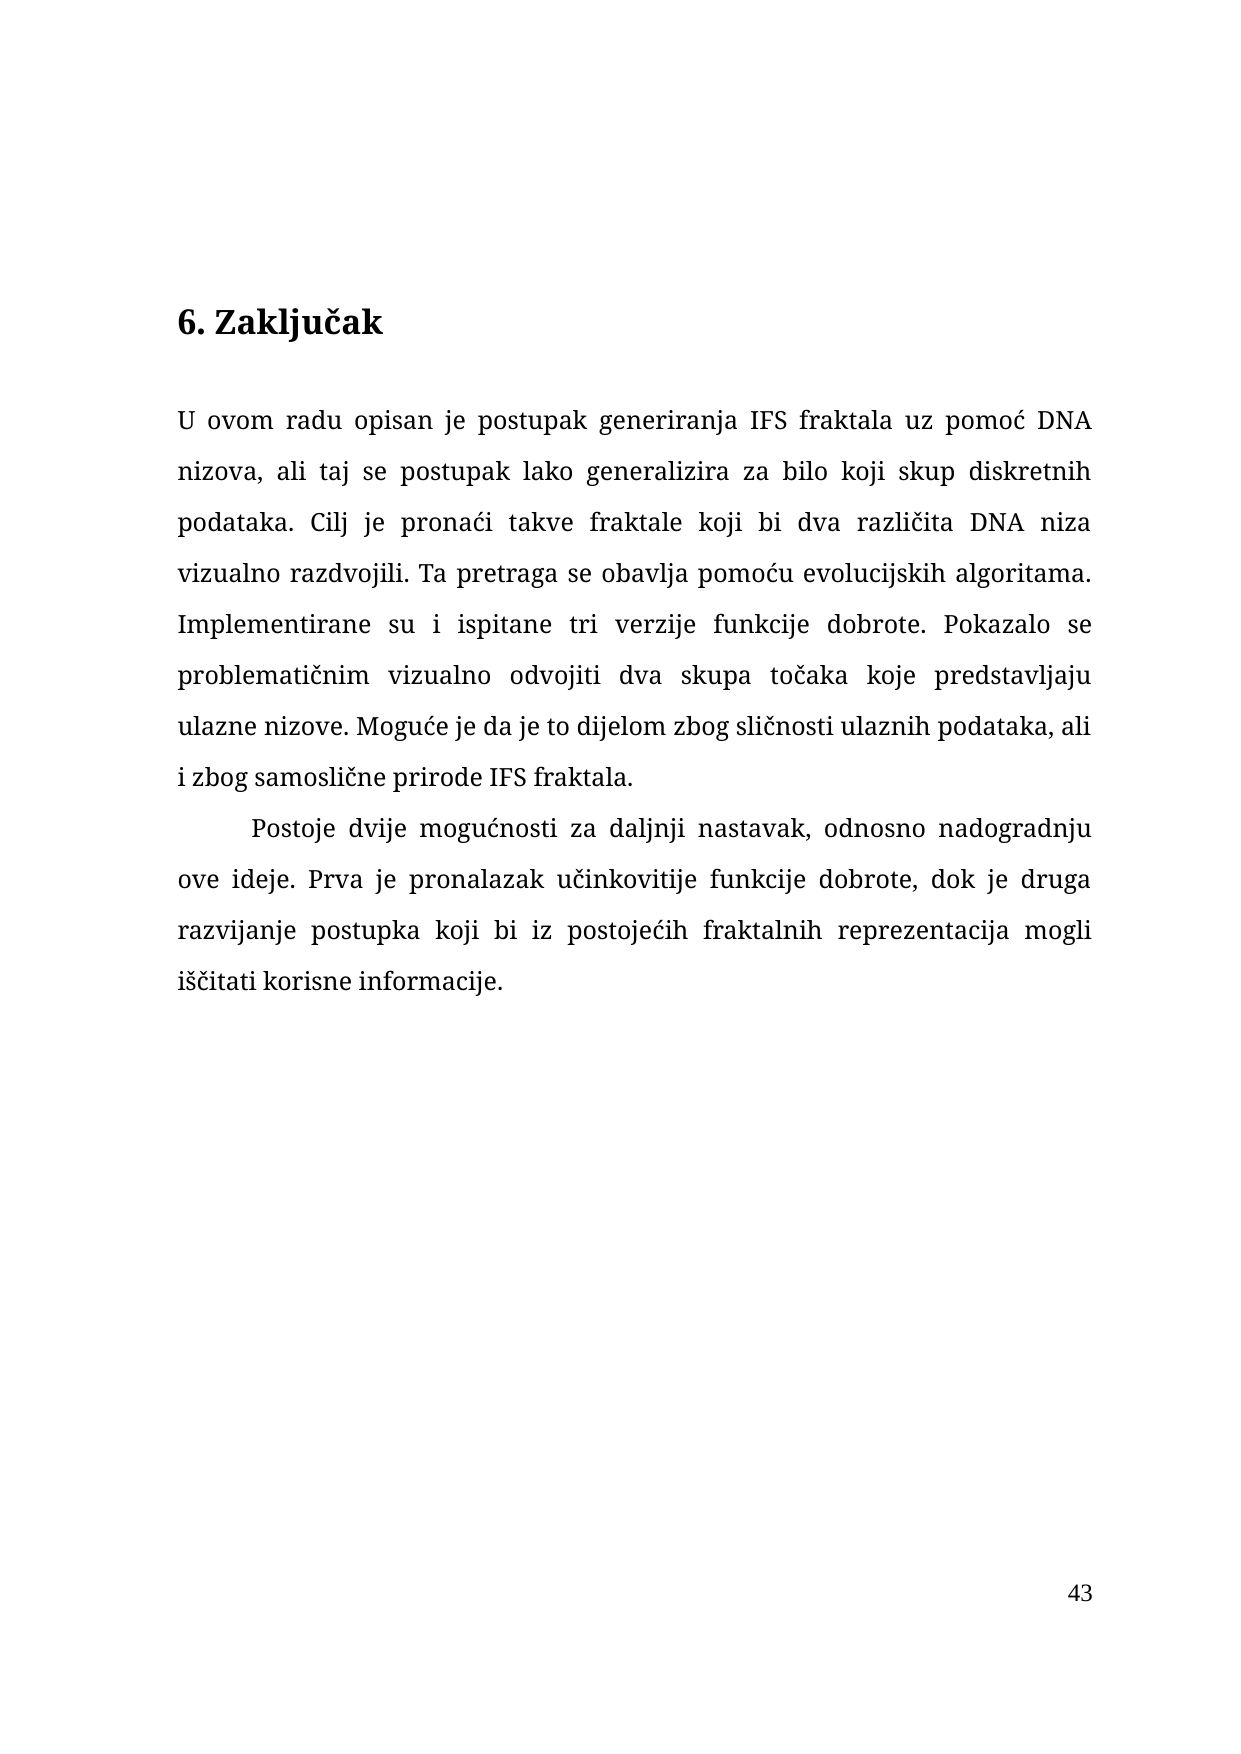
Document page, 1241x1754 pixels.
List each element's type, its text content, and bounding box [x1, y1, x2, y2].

text Postoje dvije mogućnosti za daljnji nastavak, odnosno nadogradnju ove ideje. Prva je pronalazak učinkovitije funkcije dobrote, dok je druga razvijanje postupka koji bi iz postojećih fraktalnih reprezentacija mogli iščitati korisne informacije. [177, 811, 1093, 998]
text U ovom radu opisan je postupak generiranja IFS fraktala uz pomoć DNA nizova, ali taj se postupak lako generalizira za bilo koji skup diskretnih podataka. Cilj je pronaći takve fraktale koji bi dva različita DNA niza vizualno razdvojili. Ta pretraga se obavlja pomoću evolucijskih algoritama. Implementirane su i ispitane tri verzije funkcije dobrote. Pokazalo se problematičnim vizualno odvojiti dva skupa točaka koje predstavljaju ulazne nizove. Moguće je da je to dijelom zbog sličnosti ulaznih podataka, ali i zbog samoslične prirode IFS fraktala. [177, 403, 1093, 794]
subtitle 6. Zaključak [177, 299, 1093, 344]
